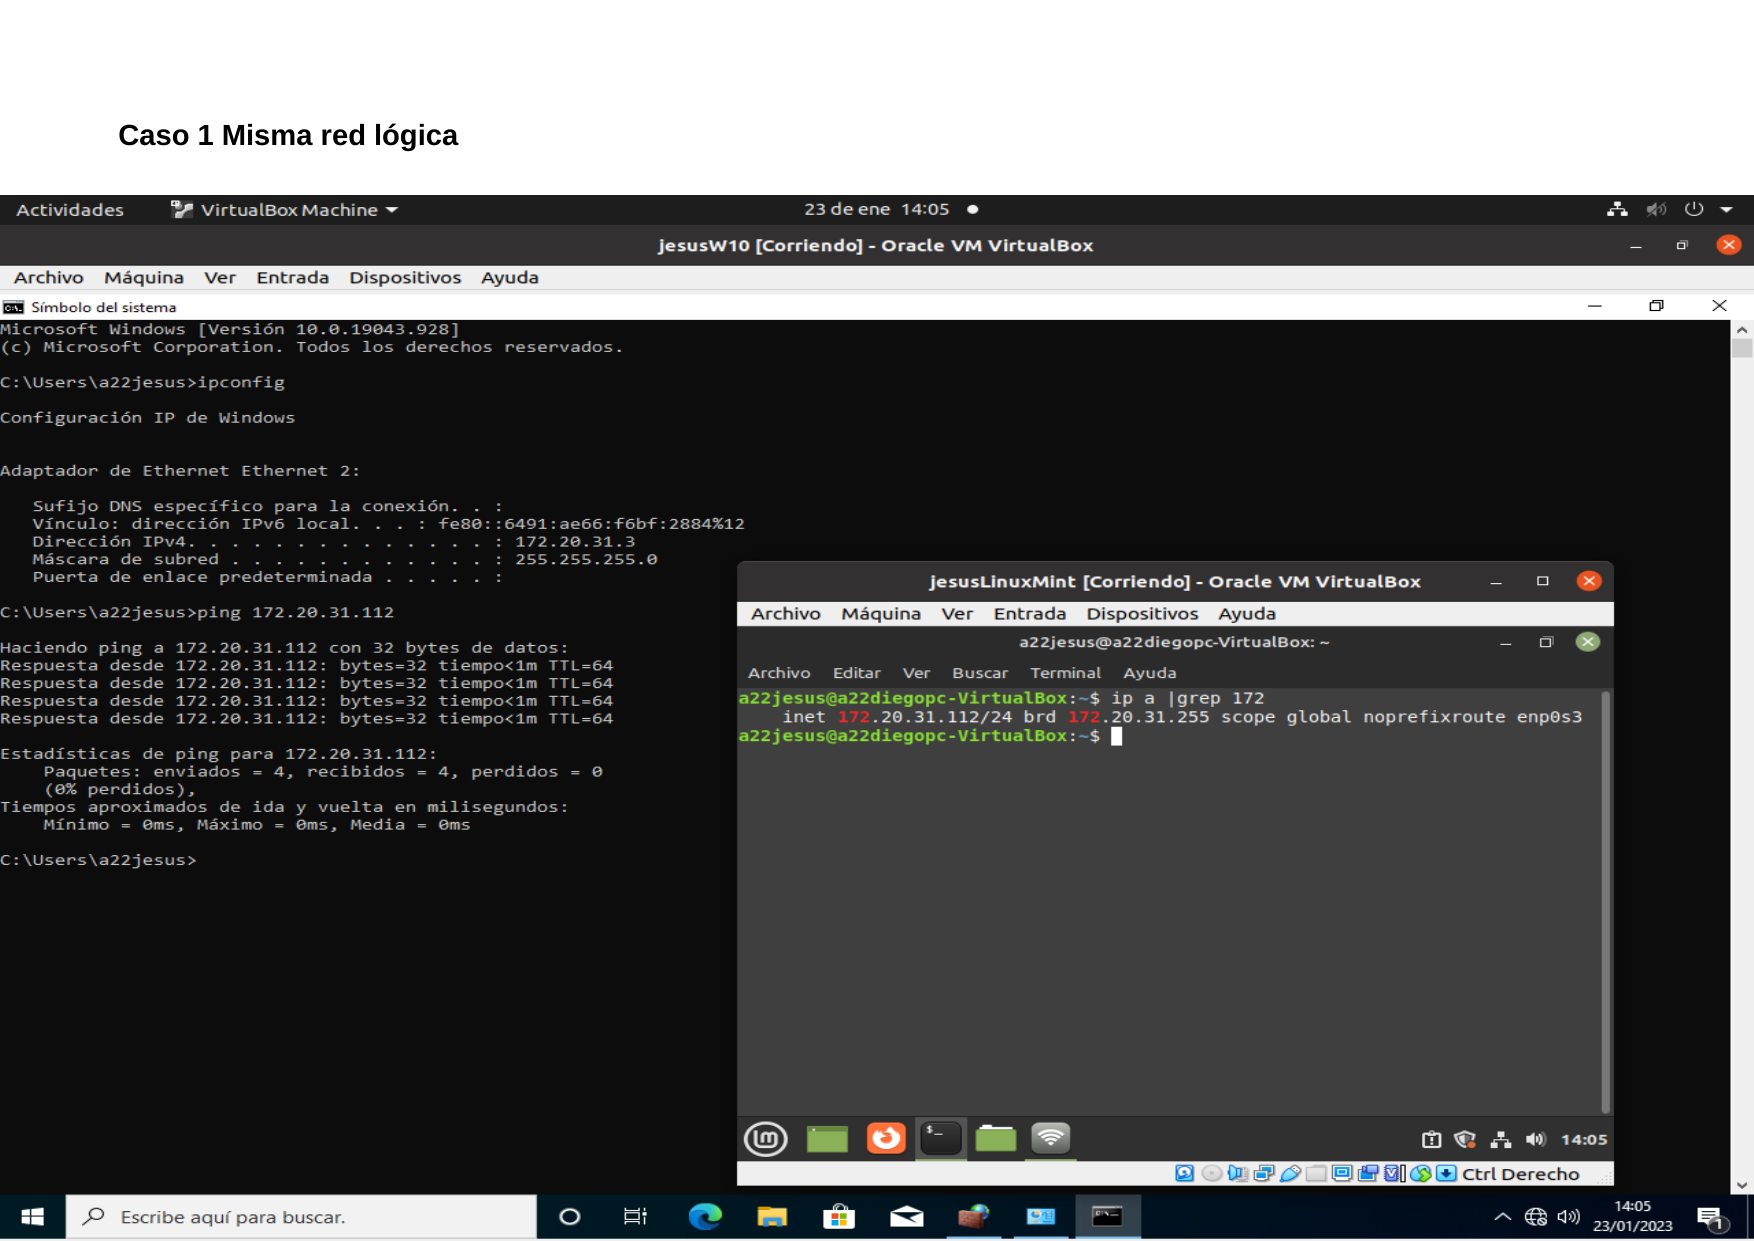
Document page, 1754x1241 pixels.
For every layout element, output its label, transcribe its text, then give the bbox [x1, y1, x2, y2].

subtitle Caso 1 Misma red lógica [118, 118, 1636, 152]
picture [0, 195, 1754, 1241]
